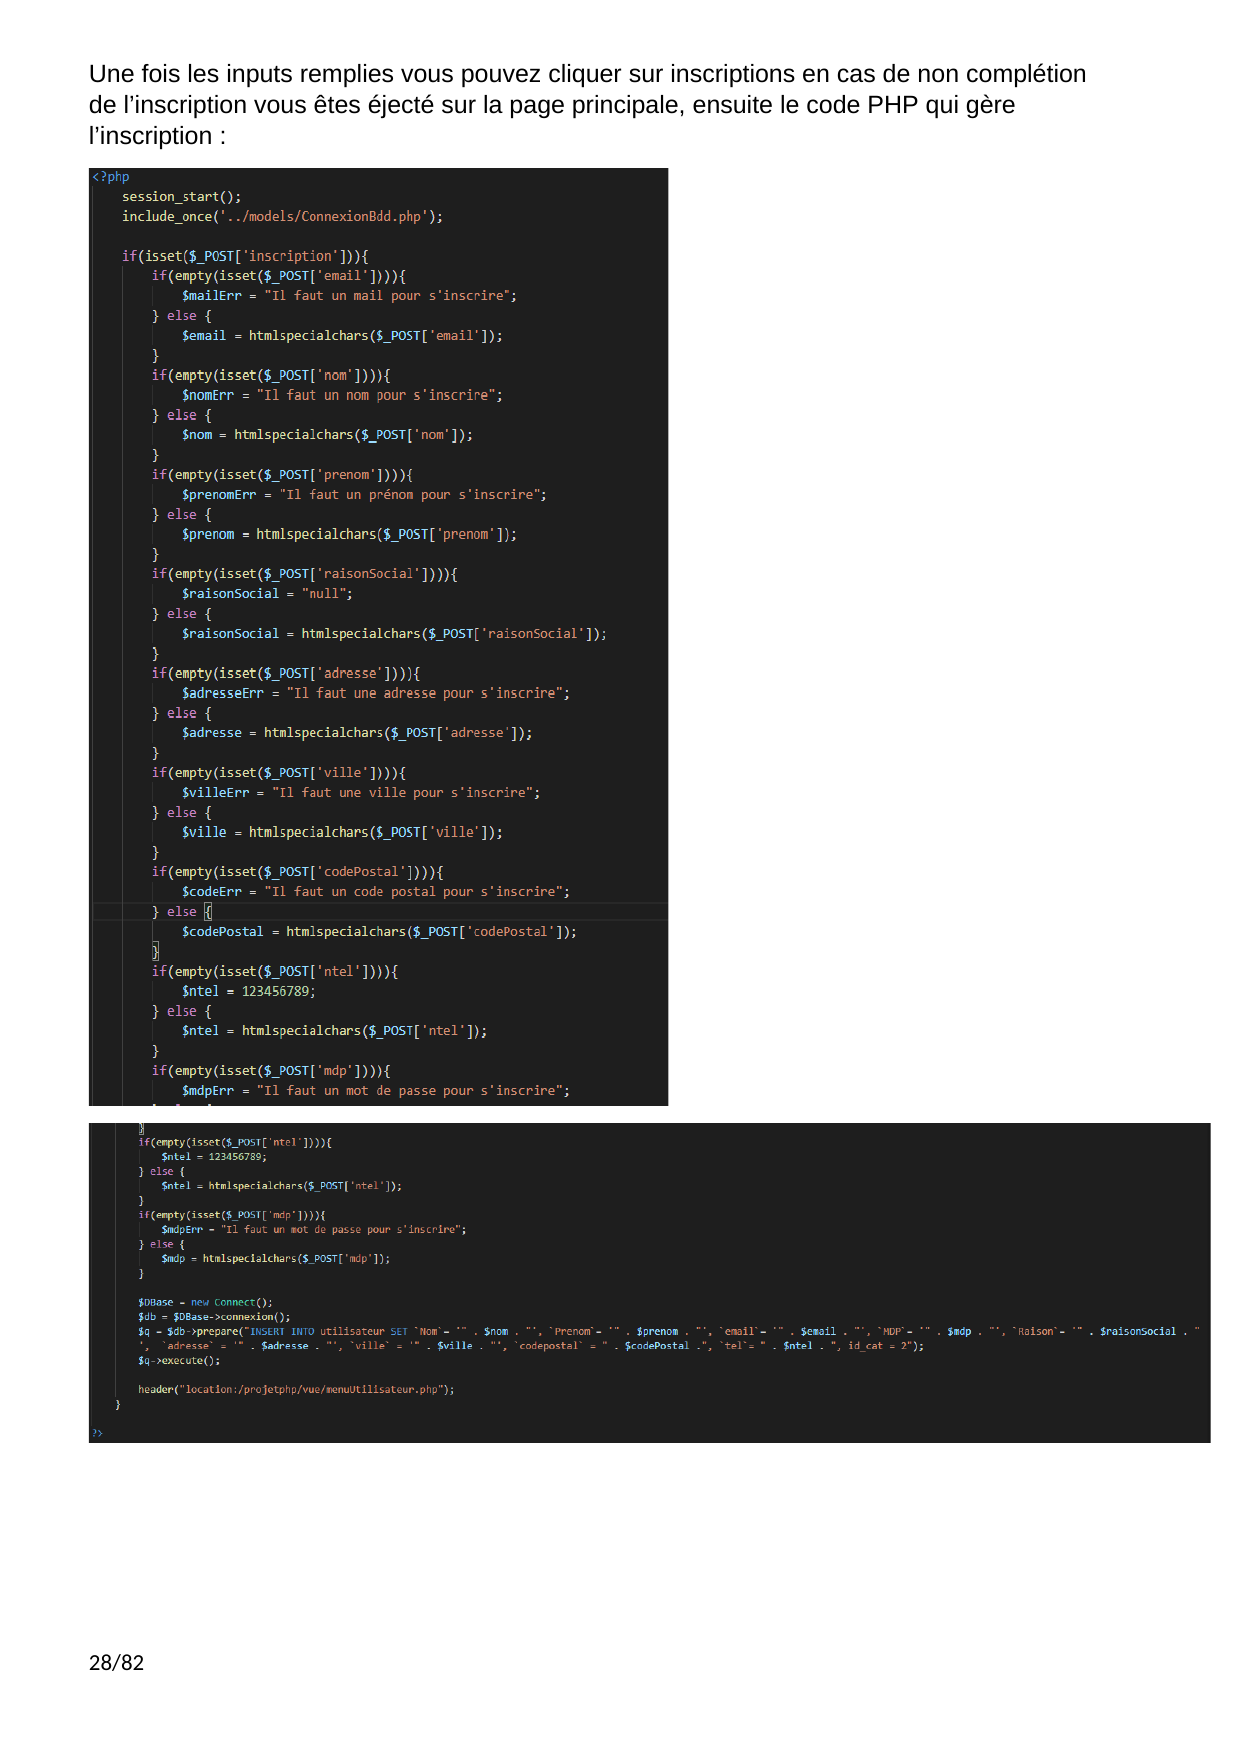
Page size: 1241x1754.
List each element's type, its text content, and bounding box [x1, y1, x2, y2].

picture [88, 1123, 1211, 1443]
picture [88, 168, 669, 1106]
text Une fois les inputs remplies vous pouvez cliquer sur inscriptions en cas de non complétion de l’inscription vous êtes éjecté sur la page principale, ensuite le code PHP qui gère l’inscription : [89, 59, 1092, 150]
